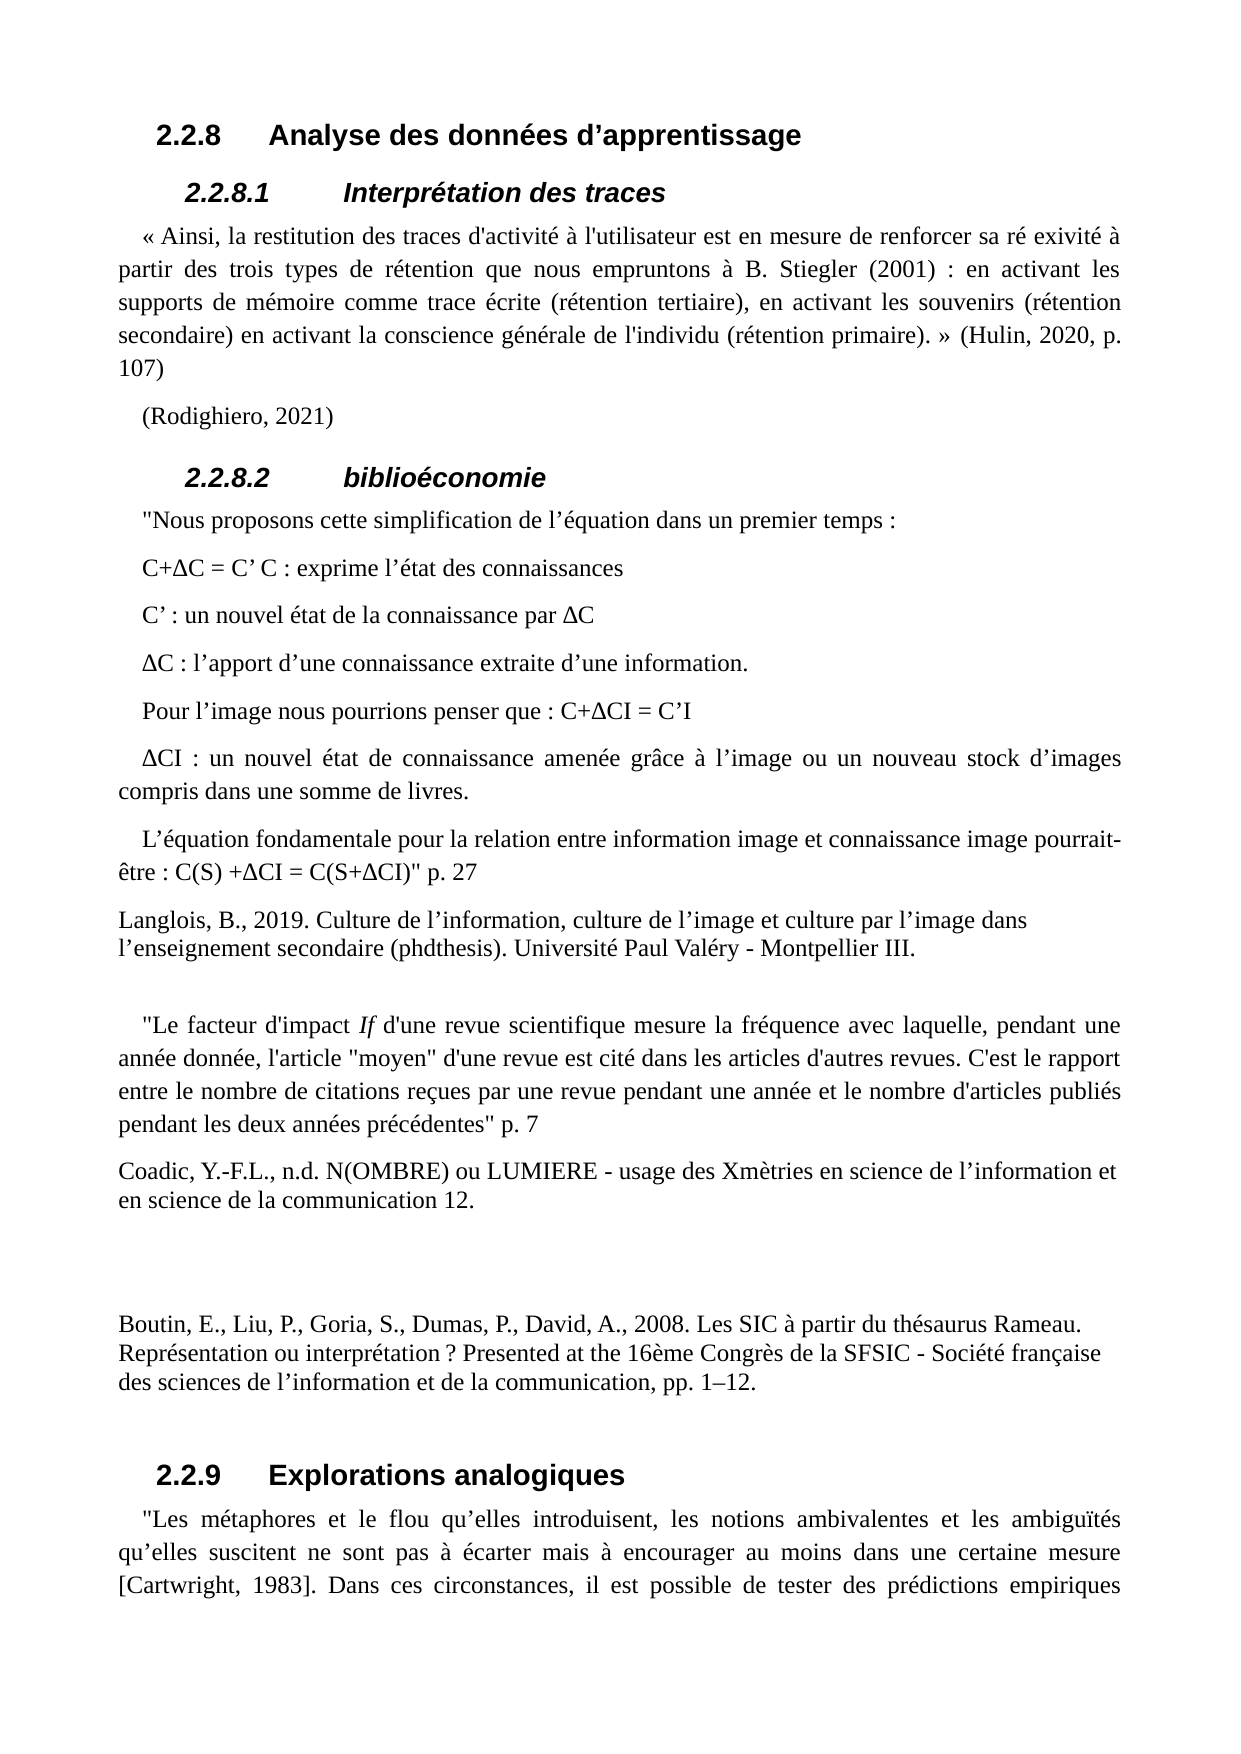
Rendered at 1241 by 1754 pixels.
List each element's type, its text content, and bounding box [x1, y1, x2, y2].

text ∆C : l’apport d’une connaissance extraite d’une information. [118, 648, 1122, 677]
subtitle Explorations analogiques [118, 1458, 1122, 1491]
text L’équation fondamentale pour la relation entre information image et connaissance image pourrait-être : C(S) +∆CI = C(S+∆CI)" p. 27 [118, 824, 1122, 886]
text C+∆C = C’ C : exprime l’état des connaissances [118, 553, 1122, 582]
text (Rodighiero, 2021) [118, 401, 1122, 430]
text "Les métaphores et le flou qu’elles introduisent, les notions ambivalentes et les ambiguïtés qu’elles suscitent ne sont pas à écarter mais à encourager au moins dans une certaine mesure [Cartwright, 1983]. Dans ces circonstances, il est possible de tester des prédictions empiriques [118, 1504, 1122, 1599]
subtitle Interprétation des traces [118, 177, 1122, 209]
text ∆CI : un nouvel état de connaissance amenée grâce à l’image ou un nouveau stock d’images compris dans une somme de livres. [118, 743, 1122, 805]
text Boutin, E., Liu, P., Goria, S., Dumas, P., David, A., 2008. Les SIC à partir du thésaurus Rameau. Représentation ou interprétation ? Presented at the 16ème Congrès de la SFSIC - Société française des sciences de l’information et de la communication, pp. 1–12. [118, 1309, 1122, 1395]
subtitle biblioéconomie [118, 461, 1122, 493]
text "Nous proposons cette simplification de l’équation dans un premier temps : [118, 505, 1122, 534]
text « Ainsi, la restitution des traces d'activité à l'utilisateur est en mesure de renforcer sa ré exivité à partir des trois types de rétention que nous empruntons à B. Stiegler (2001) : en activant les supports de mémoire comme trace écrite (rétention tertiaire), en activant les souvenirs (rétention secondaire) en activant la conscience générale de l'individu (rétention primaire). » (Hulin, 2020, p. 107) [118, 221, 1122, 382]
text Coadic, Y.-F.L., n.d. N(OMBRE) ou LUMIERE - usage des Xmètries en science de l’information et en science de la communication 12. [118, 1156, 1122, 1214]
subtitle Analyse des données d’apprentissage [118, 118, 1122, 152]
text C’ : un nouvel état de la connaissance par ∆C [118, 601, 1122, 629]
text Langlois, B., 2019. Culture de l’information, culture de l’image et culture par l’image dans l’enseignement secondaire (phdthesis). Université Paul Valéry - Montpellier III. [118, 905, 1122, 962]
text "Le facteur d'impact If d'une revue scientifique mesure la fréquence avec laquelle, pendant une année donnée, l'article "moyen" d'une revue est cité dans les articles d'autres revues. C'est le rapport entre le nombre de citations reçues par une revue pendant une année et le nombre d'articles publiés pendant les deux années précédentes" p. 7 [118, 1010, 1122, 1138]
text Pour l’image nous pourrions penser que : C+∆CI = C’I [118, 696, 1122, 724]
